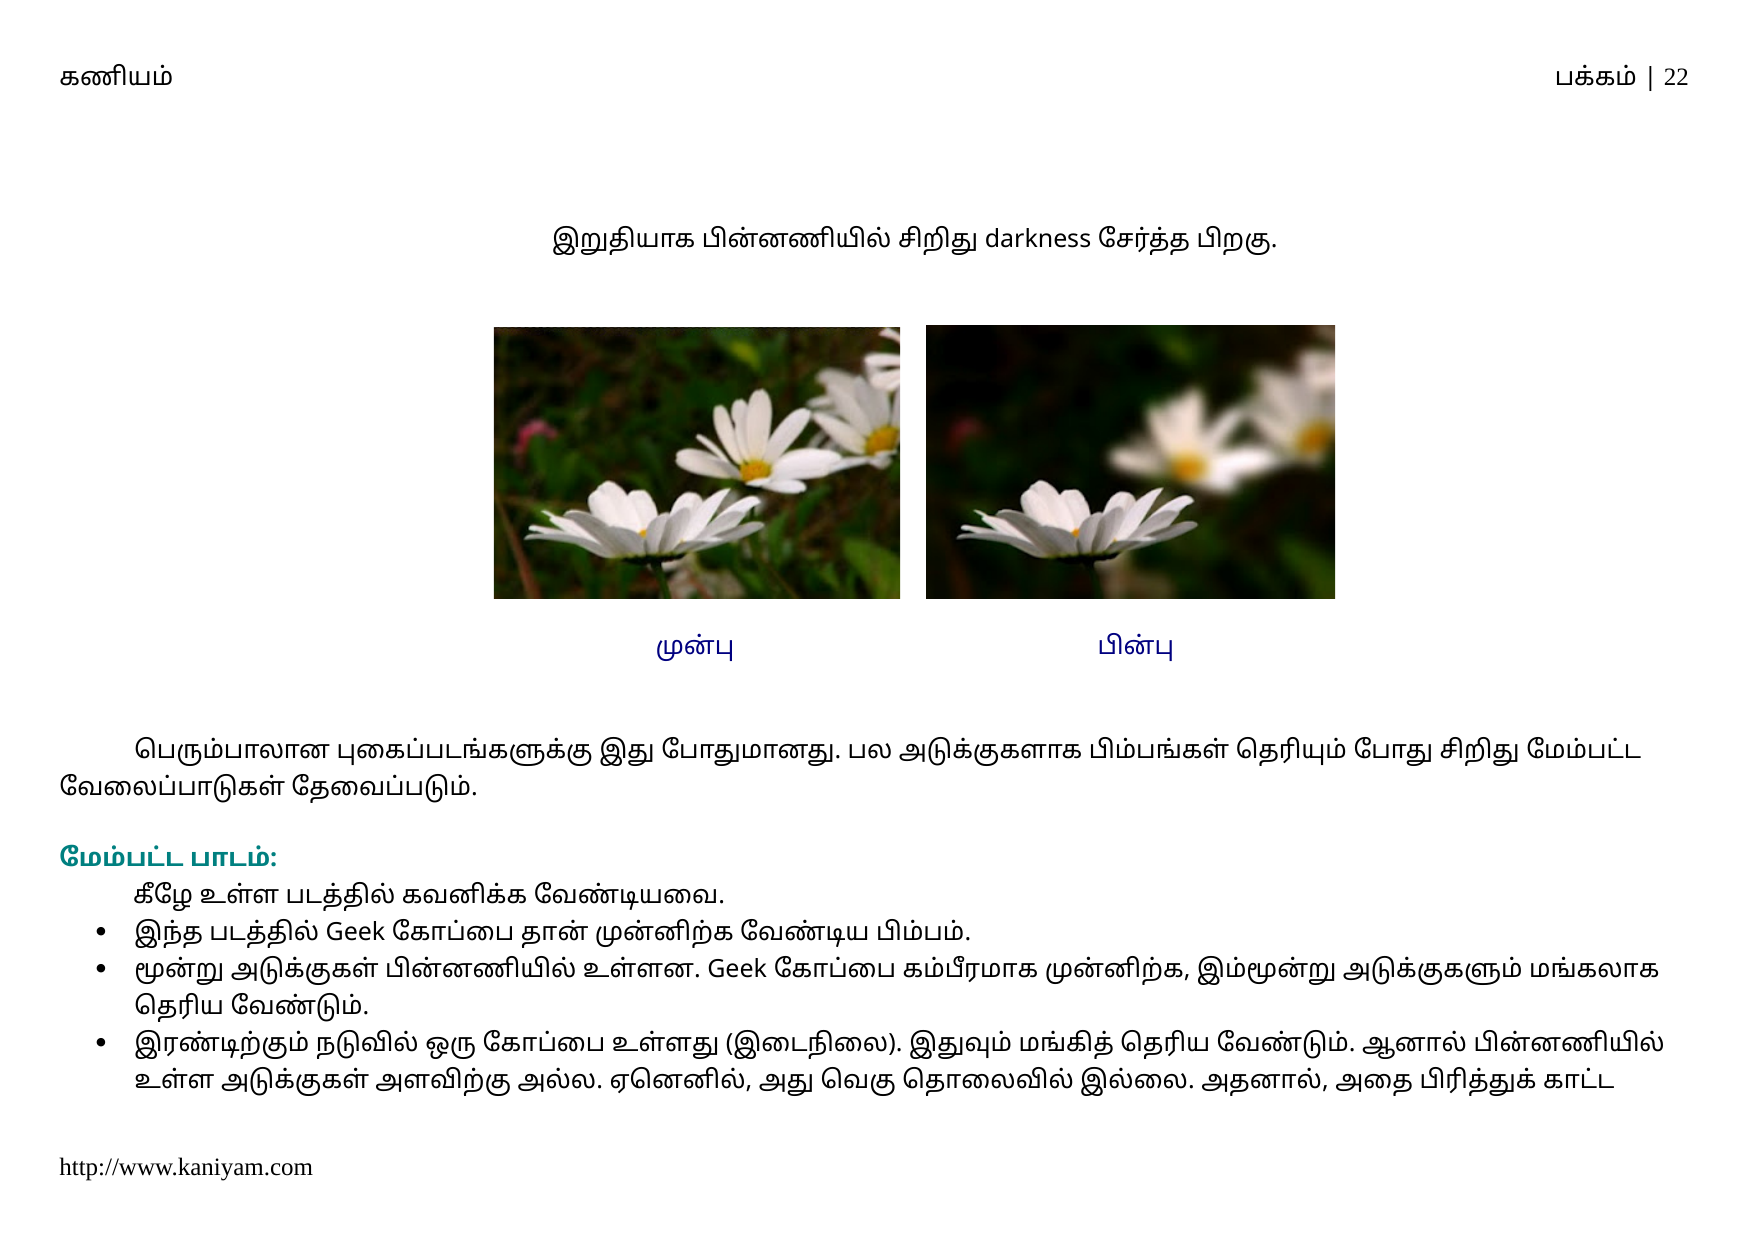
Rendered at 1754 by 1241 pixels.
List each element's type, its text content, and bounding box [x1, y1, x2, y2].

list இரண்டிற்கும் நடுவில் ஒரு கோப்பை உள்ளது (இடைநிலை). இதுவும் மங்கித் தெரிய வேண்டும். ஆனால் பின்னணியில் உள்ள அடுக்குகள் அளவிற்கு அல்ல. ஏனெனில், அது வெகு தொலைவில் இல்லை. அதனால், அதை பிரித்துக் காட்ட [97, 1025, 1695, 1099]
text இறுதியாக பின்னணியில் சிறிது darkness சேர்த்த பிறகு. [59, 221, 1695, 257]
picture [926, 325, 1336, 599]
text பெரும்பாலான புகைப்படங்களுக்கு இது போதுமானது. பல அடுக்குகளாக பிம்பங்கள் தெரியும் போது சிறிது மேம்பட்ட வேலைப்பாடுகள் தேவைப்படும். [59, 732, 1695, 806]
picture [493, 327, 901, 599]
list மூன்று அடுக்குகள் பின்னணியில் உள்ளன. Geek கோப்பை கம்பீரமாக முன்னிற்க, இம்மூன்று அடுக்குகளும் மங்கலாக தெரிய வேண்டும். [97, 951, 1695, 1025]
text முன்பு பின்பு [59, 633, 1695, 664]
text மேம்பட்ட பாடம்: [59, 840, 1695, 877]
list இந்த படத்தில் Geek கோப்பை தான் முன்னிற்க வேண்டிய பிம்பம். [97, 914, 1695, 951]
text கீழே உள்ள படத்தில் கவனிக்க வேண்டியவை. [59, 877, 1695, 914]
